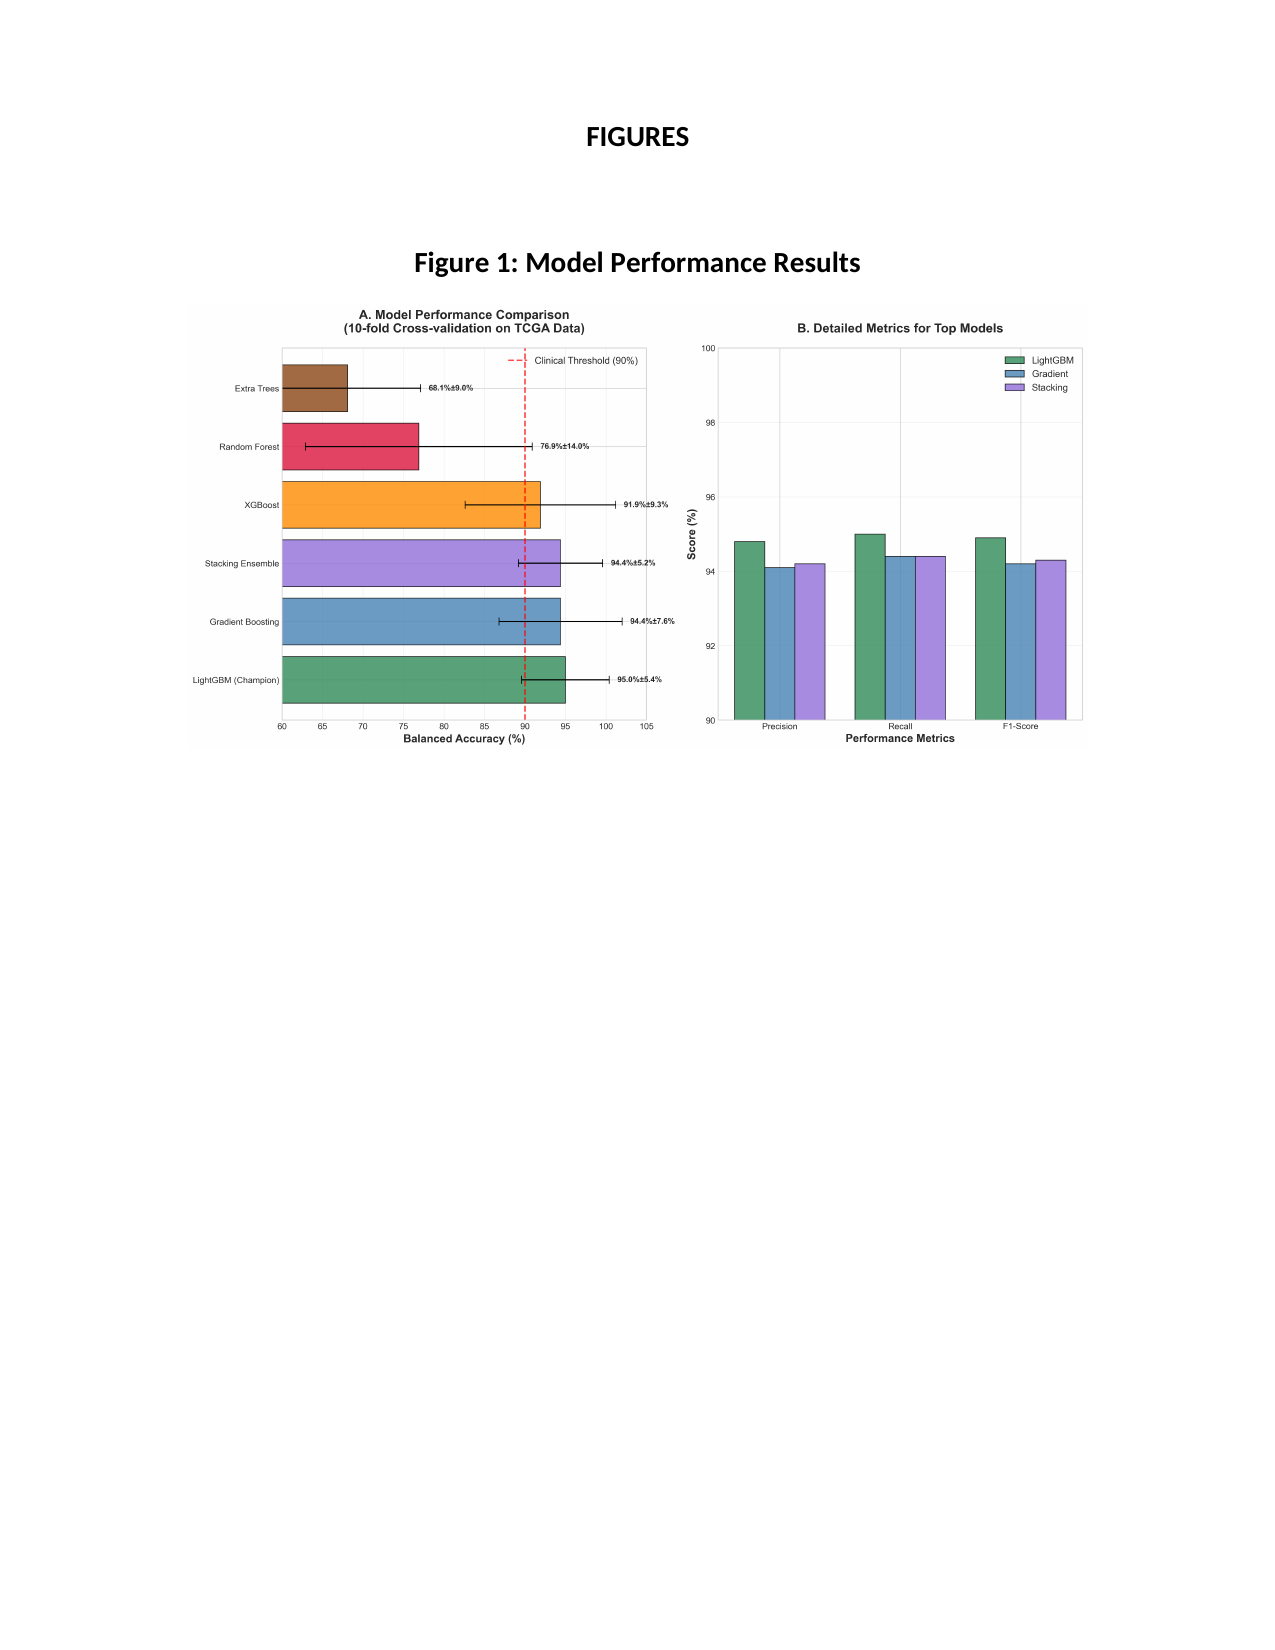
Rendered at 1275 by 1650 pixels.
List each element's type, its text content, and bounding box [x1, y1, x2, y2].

text FIGURES [118, 118, 1157, 154]
text Figure 1: Model Performance Results [118, 244, 1157, 280]
picture [187, 305, 1088, 750]
